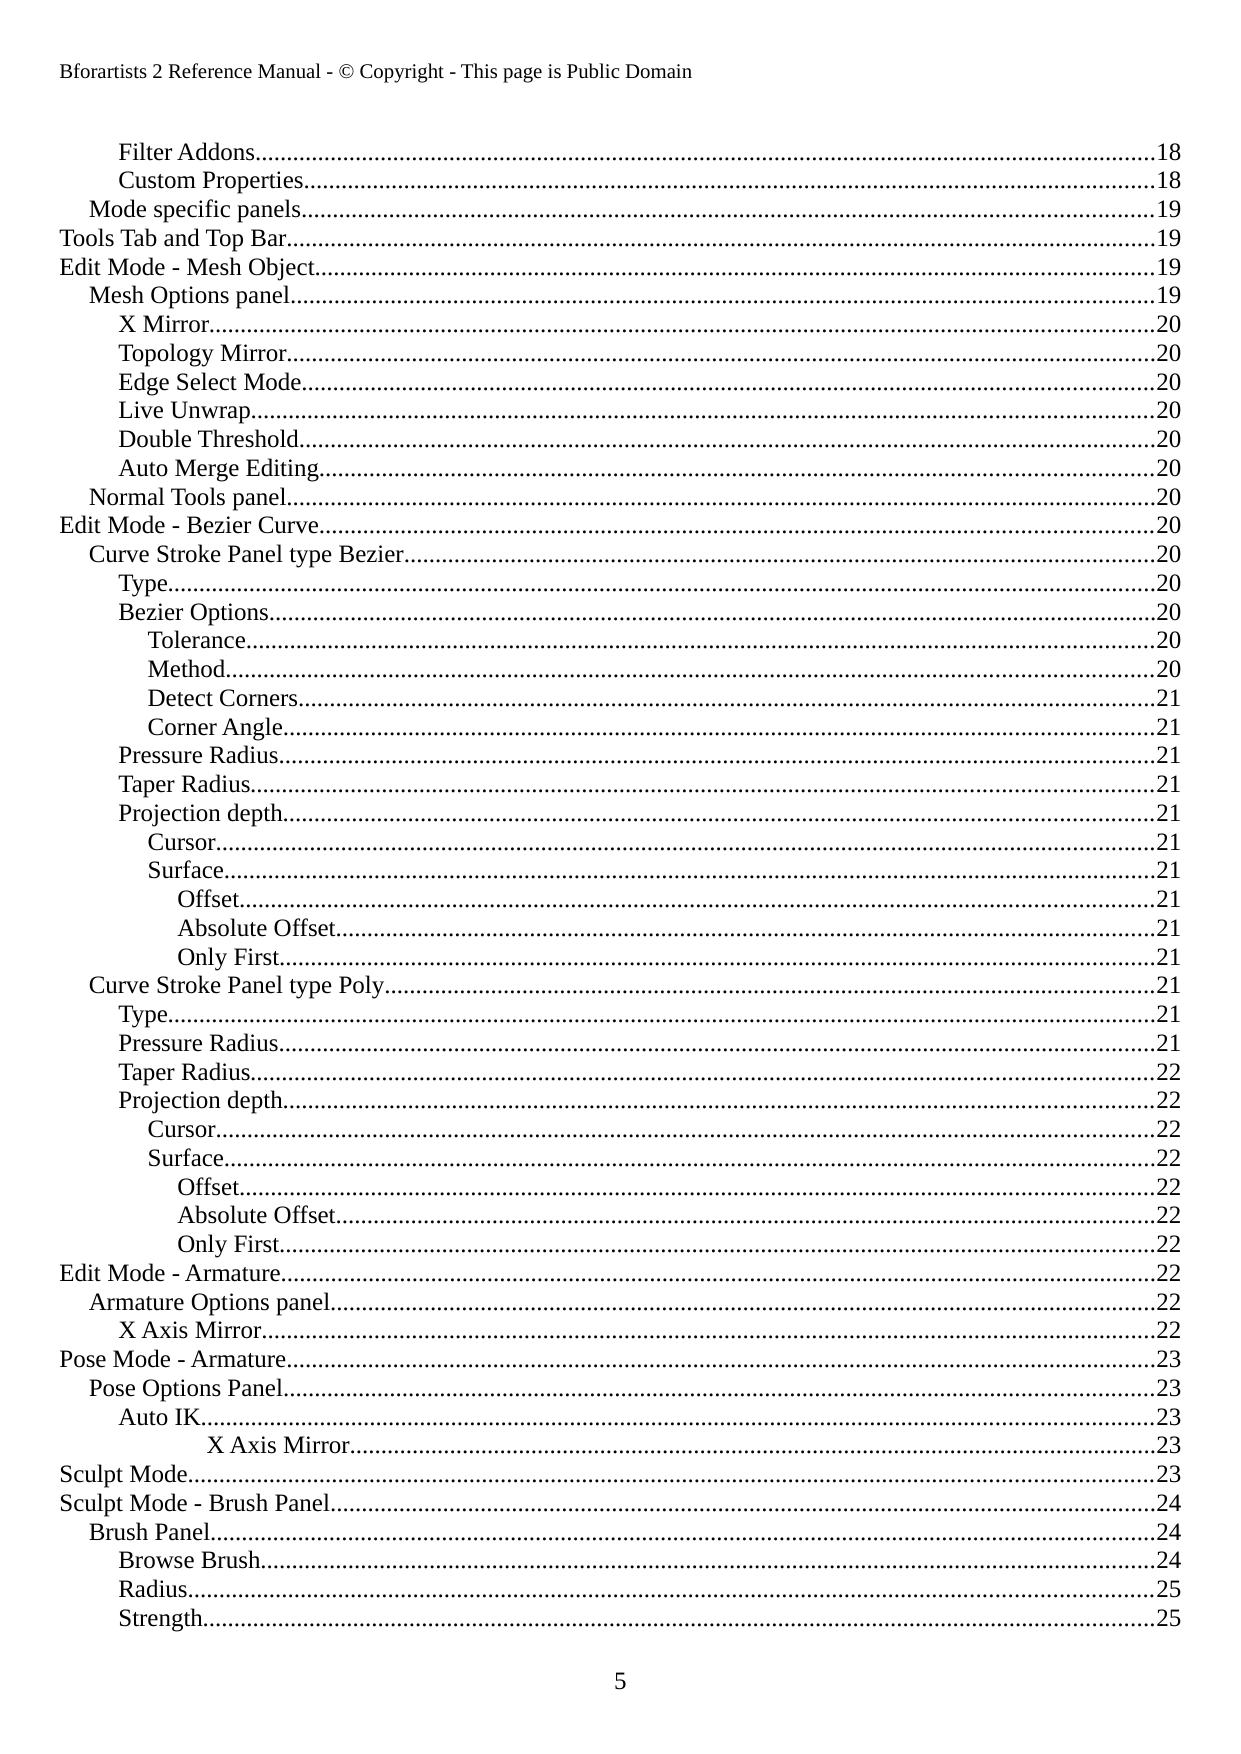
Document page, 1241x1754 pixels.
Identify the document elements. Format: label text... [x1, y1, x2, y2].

text Only First 21 [177, 942, 1181, 970]
text Pose Options Panel 23 [88, 1373, 1181, 1402]
text X Axis Mirror 23 [206, 1430, 1181, 1459]
text Type 21 [118, 999, 1181, 1028]
text Surface 22 [147, 1143, 1181, 1172]
text Offset 21 [177, 884, 1181, 913]
text Surface 21 [147, 855, 1181, 884]
text Strength 25 [118, 1603, 1181, 1632]
text Filter Addons 18 [118, 137, 1181, 165]
text Absolute Offset 21 [177, 913, 1181, 942]
text Bezier Options 20 [118, 597, 1181, 625]
text Method 20 [147, 654, 1181, 683]
text X Mirror 20 [118, 309, 1181, 338]
text Mode specific panels 19 [88, 194, 1181, 223]
text Pose Mode - Armature 23 [59, 1344, 1181, 1373]
text Radius 25 [118, 1574, 1181, 1603]
text Topology Mirror 20 [118, 338, 1181, 367]
text Mesh Options panel 19 [88, 280, 1181, 309]
text Pressure Radius 21 [118, 740, 1181, 769]
text Edge Select Mode 20 [118, 367, 1181, 395]
text Edit Mode - Armature 22 [59, 1258, 1181, 1287]
text Browse Brush 24 [118, 1545, 1181, 1574]
text X Axis Mirror 22 [118, 1315, 1181, 1344]
text Armature Options panel 22 [88, 1287, 1181, 1315]
text Auto Merge Editing 20 [118, 453, 1181, 482]
text Detect Corners 21 [147, 683, 1181, 712]
text Taper Radius 21 [118, 769, 1181, 798]
text Sculpt Mode - Brush Panel 24 [59, 1488, 1181, 1517]
text Custom Properties 18 [118, 165, 1181, 194]
text Tools Tab and Top Bar 19 [59, 223, 1181, 252]
text Sculpt Mode 23 [59, 1459, 1181, 1488]
text Edit Mode - Bezier Curve 20 [59, 510, 1181, 539]
text Curve Stroke Panel type Bezier 20 [88, 539, 1181, 568]
text Tolerance 20 [147, 625, 1181, 654]
text Projection depth 21 [118, 798, 1181, 827]
text Only First 22 [177, 1229, 1181, 1258]
text Projection depth 22 [118, 1085, 1181, 1114]
text Corner Angle 21 [147, 712, 1181, 740]
text Auto IK 23 [118, 1402, 1181, 1430]
text Type 20 [118, 568, 1181, 597]
text Curve Stroke Panel type Poly 21 [88, 970, 1181, 999]
text Normal Tools panel 20 [88, 482, 1181, 510]
text Offset 22 [177, 1172, 1181, 1200]
text Taper Radius 22 [118, 1057, 1181, 1085]
text Double Threshold 20 [118, 424, 1181, 453]
text Cursor 21 [147, 827, 1181, 855]
text Cursor 22 [147, 1114, 1181, 1143]
text Brush Panel 24 [88, 1517, 1181, 1545]
text Edit Mode - Mesh Object 19 [59, 252, 1181, 280]
text Pressure Radius 21 [118, 1028, 1181, 1057]
text Live Unwrap 20 [118, 395, 1181, 424]
text Absolute Offset 22 [177, 1200, 1181, 1229]
